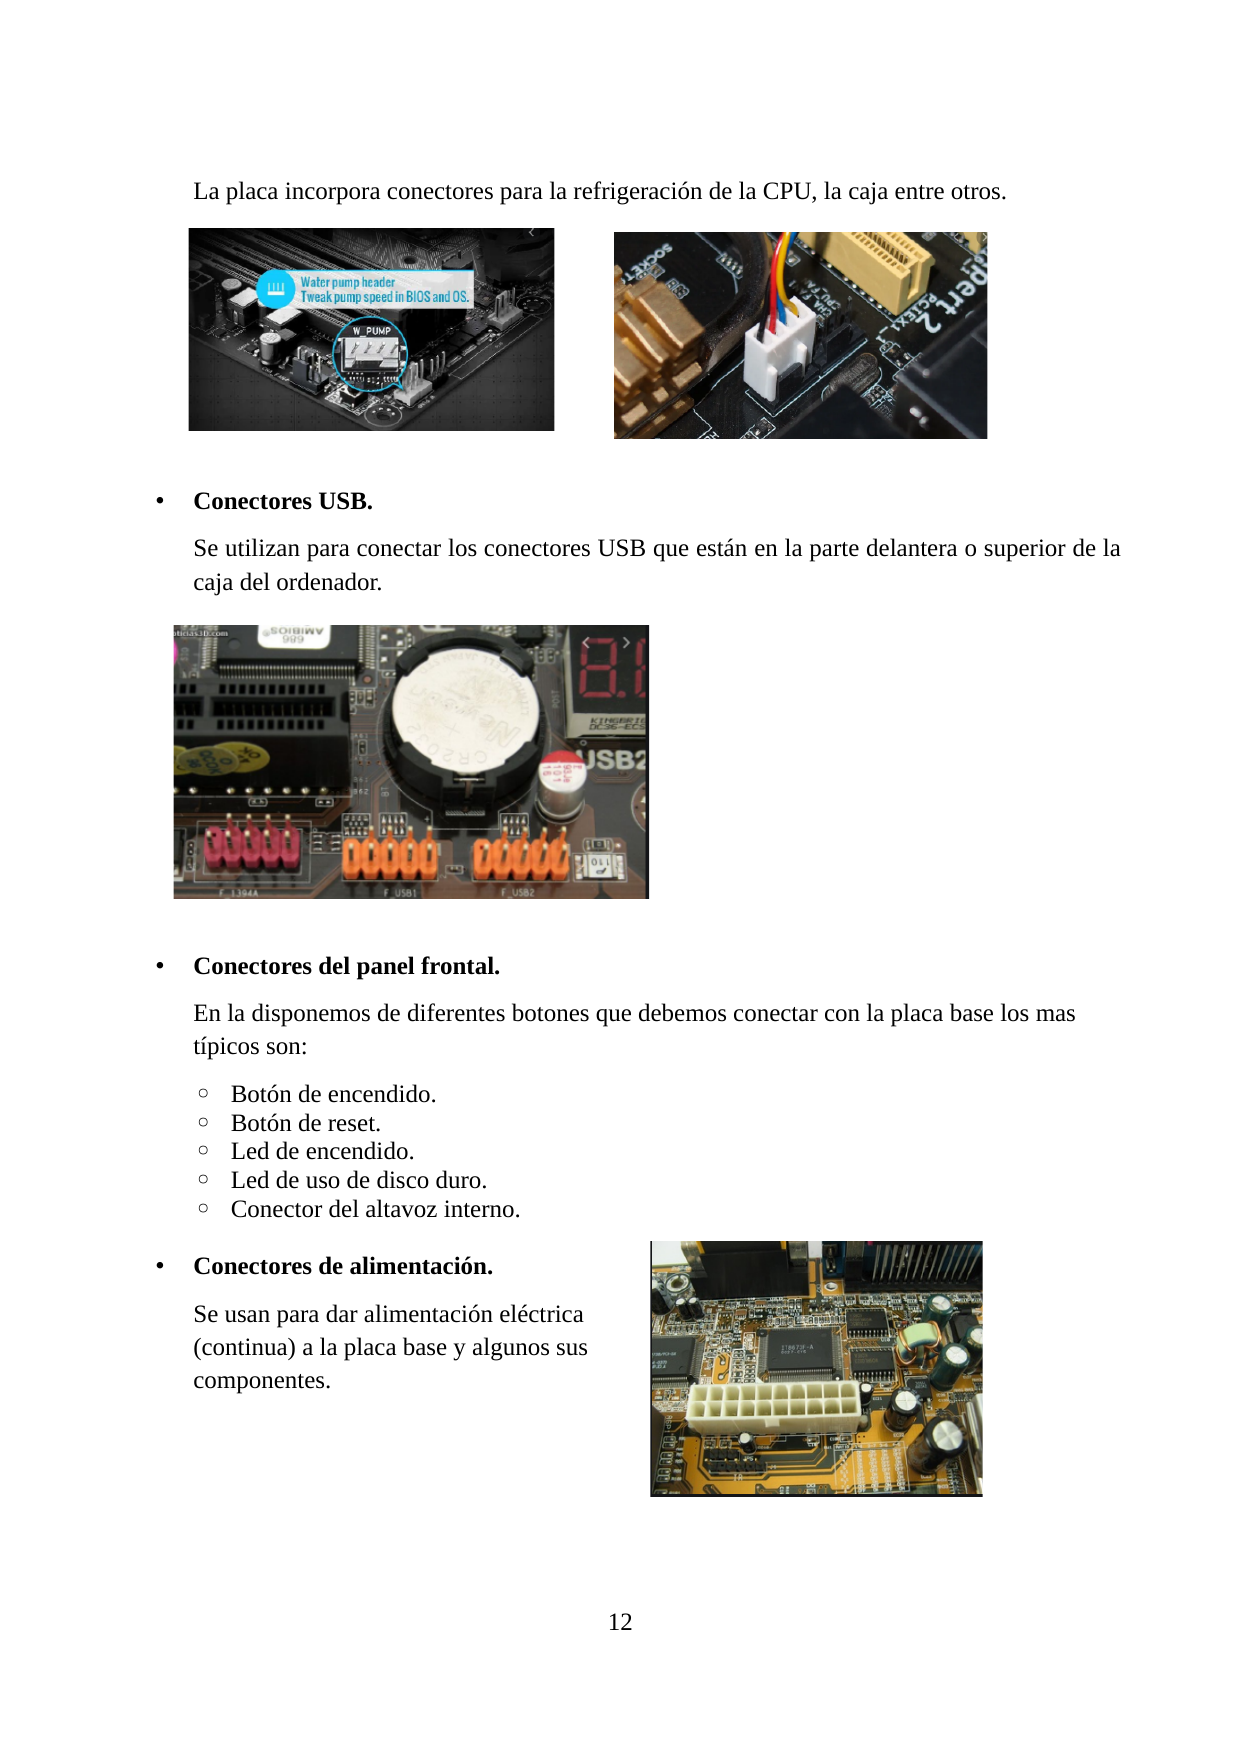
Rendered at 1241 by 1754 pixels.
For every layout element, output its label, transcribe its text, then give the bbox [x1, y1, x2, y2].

list Led de encendido. [193, 1136, 1122, 1165]
picture [614, 232, 988, 439]
list Botón de reset. [193, 1108, 1122, 1136]
list Se usan para dar alimentación eléctrica (continua) a la placa base y algunos sus componentes. [156, 1299, 650, 1394]
list Botón de encendido. [193, 1079, 1122, 1108]
picture [173, 625, 650, 899]
list [983, 1251, 1122, 1280]
list Se utilizan para conectar los conectores USB que están en la parte delantera o superior de la caja del ordenador. [156, 533, 1122, 595]
picture [650, 1241, 983, 1497]
list Conectores de alimentación. [156, 1251, 650, 1280]
list La placa incorpora conectores para la refrigeración de la CPU, la caja entre otros. [156, 176, 1122, 205]
list [983, 1299, 1122, 1394]
picture [188, 228, 555, 431]
list En la disponemos de diferentes botones que debemos conectar con la placa base los mas típicos son: [156, 998, 1122, 1060]
list Conector del altavoz interno. [193, 1194, 1122, 1223]
list Led de uso de disco duro. [193, 1165, 1122, 1194]
list Conectores USB. [156, 486, 1122, 515]
list Conectores del panel frontal. [156, 951, 1122, 979]
